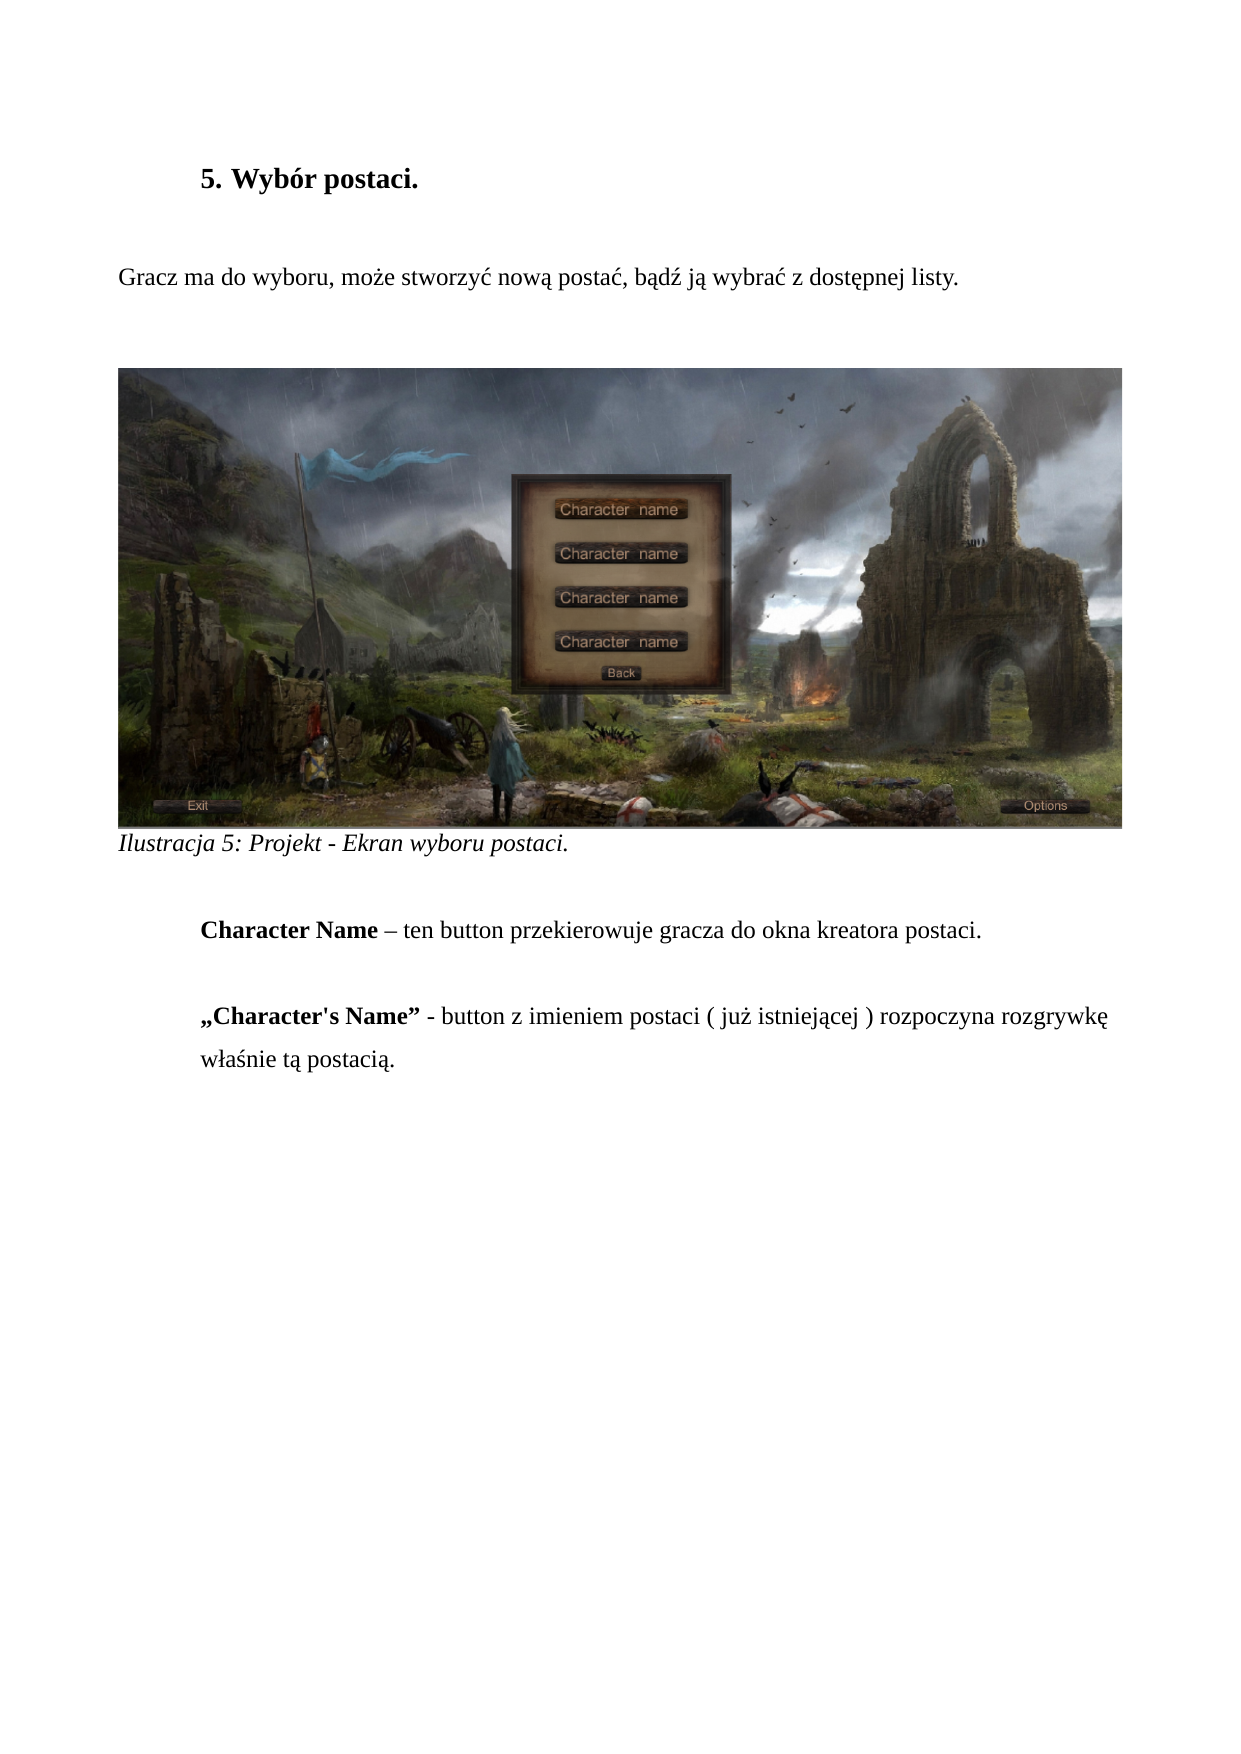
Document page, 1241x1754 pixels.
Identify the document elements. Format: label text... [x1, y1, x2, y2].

text Gracz ma do wyboru, może stworzyć nową postać, bądź ją wybrać z dostępnej listy. [118, 262, 1122, 291]
text Character Name – ten button przekierowuje gracza do okna kreatora postaci. [118, 915, 1122, 943]
text „Character's Name” - button z imieniem postaci ( już istniejącej ) rozpoczyna rozgrywkę właśnie tą postacią. [118, 1001, 1122, 1073]
text Ilustracja 5: Projekt - Ekran wyboru postaci. [118, 829, 1122, 857]
picture [118, 368, 1123, 829]
list Wybór postaci. [193, 161, 1122, 195]
